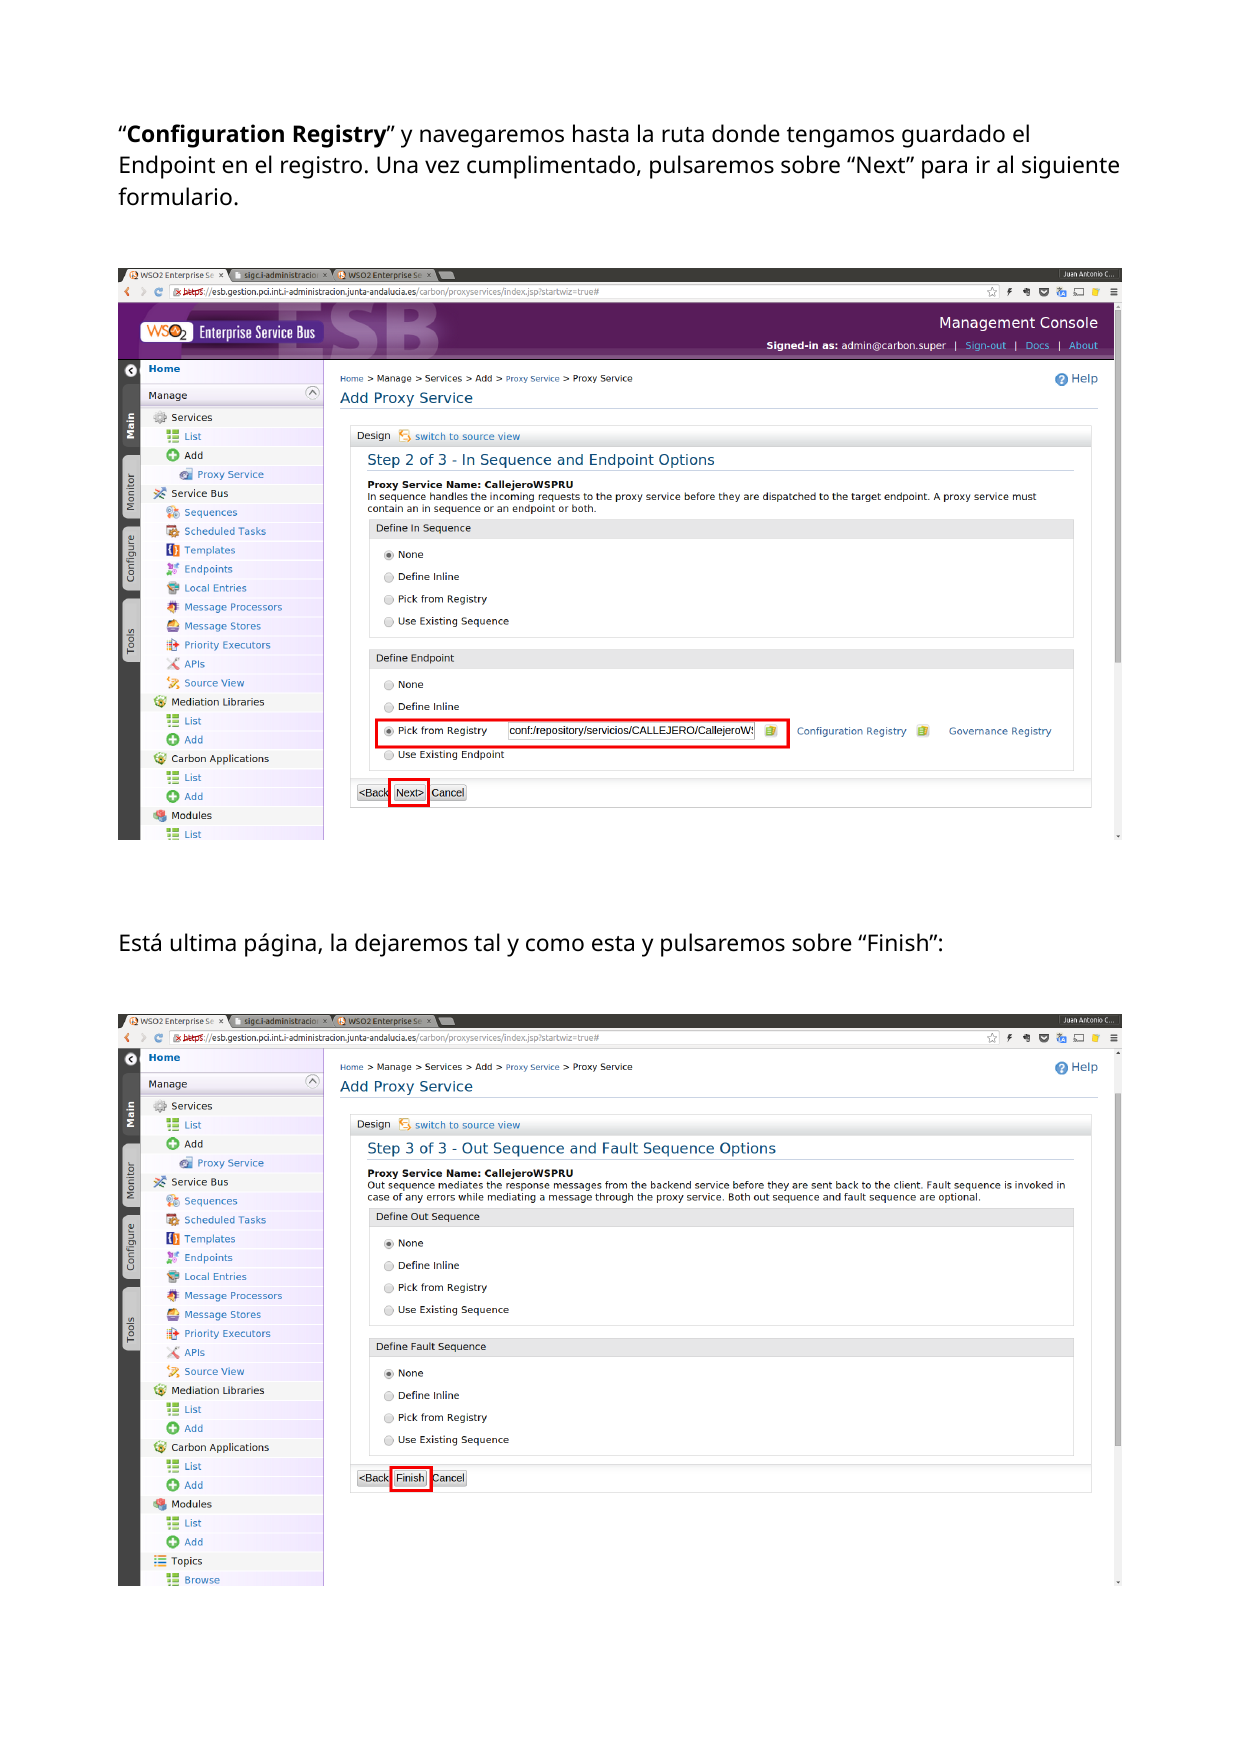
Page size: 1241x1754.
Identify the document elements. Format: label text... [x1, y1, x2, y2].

picture [118, 1014, 1122, 1586]
picture [118, 268, 1122, 840]
text “Configuration Registry” y navegaremos hasta la ruta donde tengamos guardado el Endpoint en el registro. Una vez cumplimentado, pulsaremos sobre “Next” para ir al siguiente formulario. [118, 118, 1122, 212]
text Está ultima página, la dejaremos tal y como esta y pulsaremos sobre “Finish”: [118, 927, 1122, 958]
